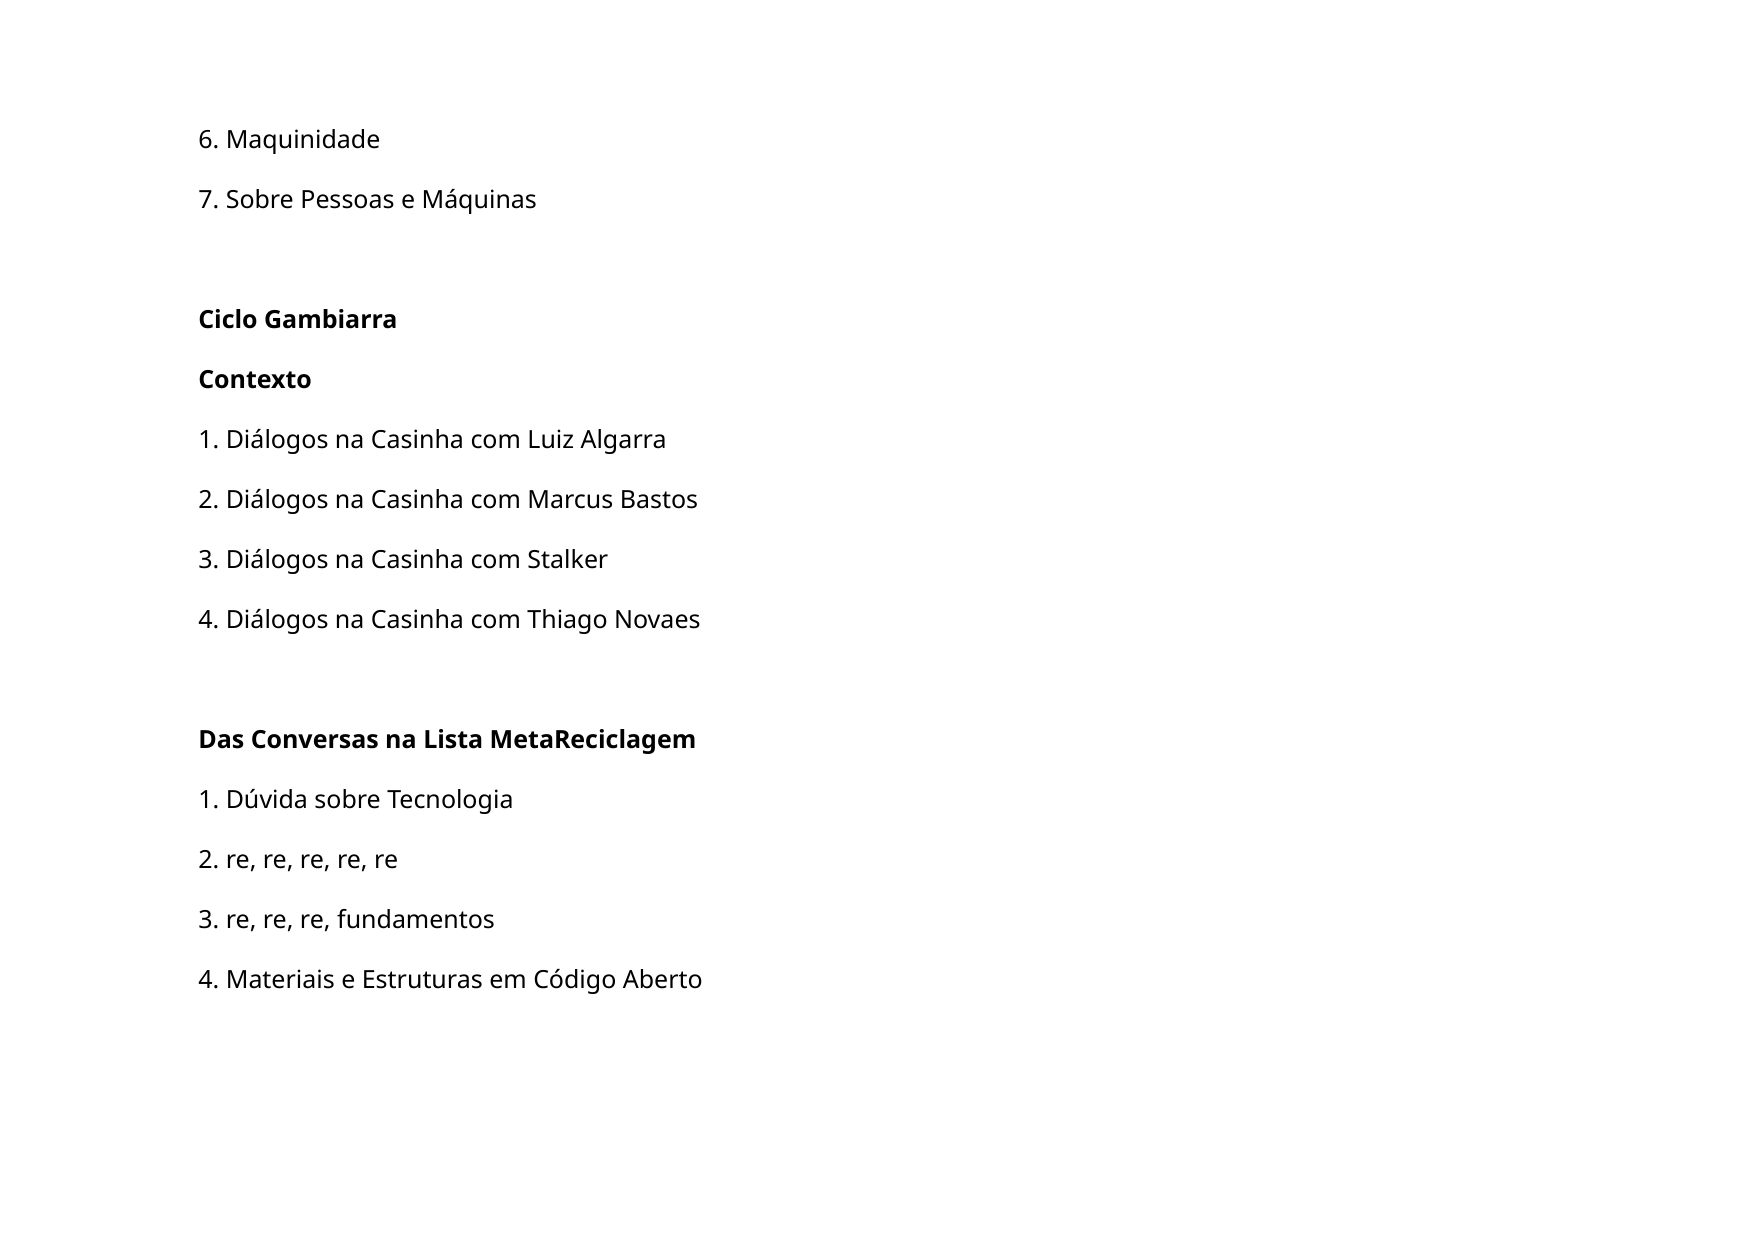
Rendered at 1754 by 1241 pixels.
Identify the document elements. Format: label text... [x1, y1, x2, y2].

text 1. Diálogos na Casinha com Luiz Algarra [198, 422, 1556, 456]
text 2. re, re, re, re, re [198, 842, 1556, 876]
text 6. Maquinidade [198, 122, 1556, 156]
text 3. Diálogos na Casinha com Stalker [198, 542, 1556, 576]
text 3. re, re, re, fundamentos [198, 902, 1556, 936]
text 7. Sobre Pessoas e Máquinas [198, 182, 1556, 216]
text Das Conversas na Lista MetaReciclagem [198, 722, 1556, 756]
text Ciclo Gambiarra [198, 302, 1556, 336]
text 4. Diálogos na Casinha com Thiago Novaes [198, 602, 1556, 636]
text Contexto [198, 362, 1556, 396]
text 1. Dúvida sobre Tecnologia [198, 782, 1556, 816]
text 4. Materiais e Estruturas em Código Aberto [198, 962, 1556, 996]
text 2. Diálogos na Casinha com Marcus Bastos [198, 482, 1556, 516]
